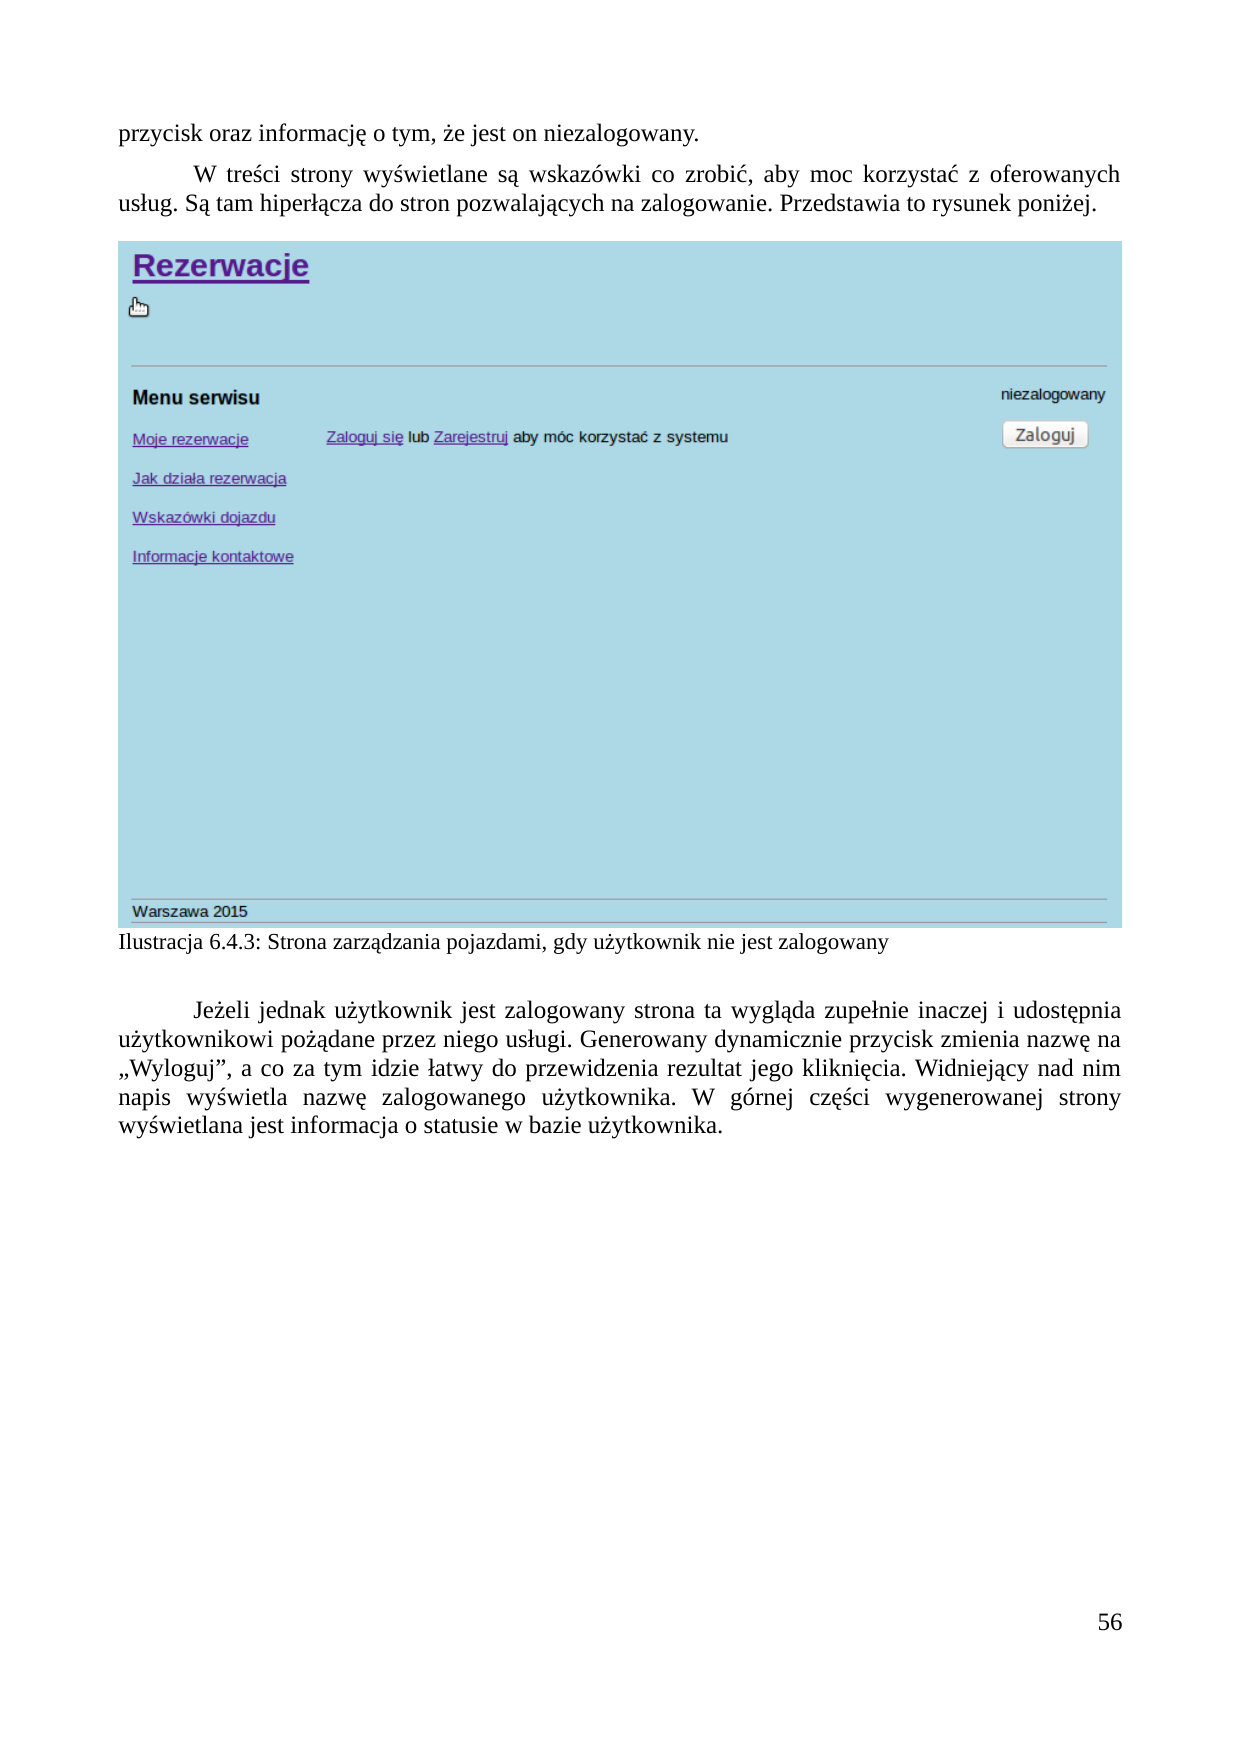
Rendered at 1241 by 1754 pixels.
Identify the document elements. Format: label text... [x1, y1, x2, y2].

text Jeżeli jednak użytkownik jest zalogowany strona ta wygląda zupełnie inaczej i udostępnia użytkownikowi pożądane przez niego usługi. Generowany dynamicznie przycisk zmienia nazwę na „Wyloguj”, a co za tym idzie łatwy do przewidzenia rezultat jego kliknięcia. Widniejący nad nim napis wyświetla nazwę zalogowanego użytkownika. W górnej części wygenerowanej strony wyświetlana jest informacja o statusie w bazie użytkownika. [118, 995, 1122, 1139]
text W treści strony wyświetlane są wskazówki co zrobić, aby moc korzystać z oferowanych usług. Są tam hiperłącza do stron pozwalających na zalogowanie. Przedstawia to rysunek poniżej. [118, 159, 1122, 217]
text Ilustracja 6.4.3: Strona zarządzania pojazdami, gdy użytkownik nie jest zalogowany [118, 928, 1122, 954]
picture [118, 241, 1123, 928]
text przycisk oraz informację o tym, że jest on niezalogowany. [118, 118, 1122, 147]
